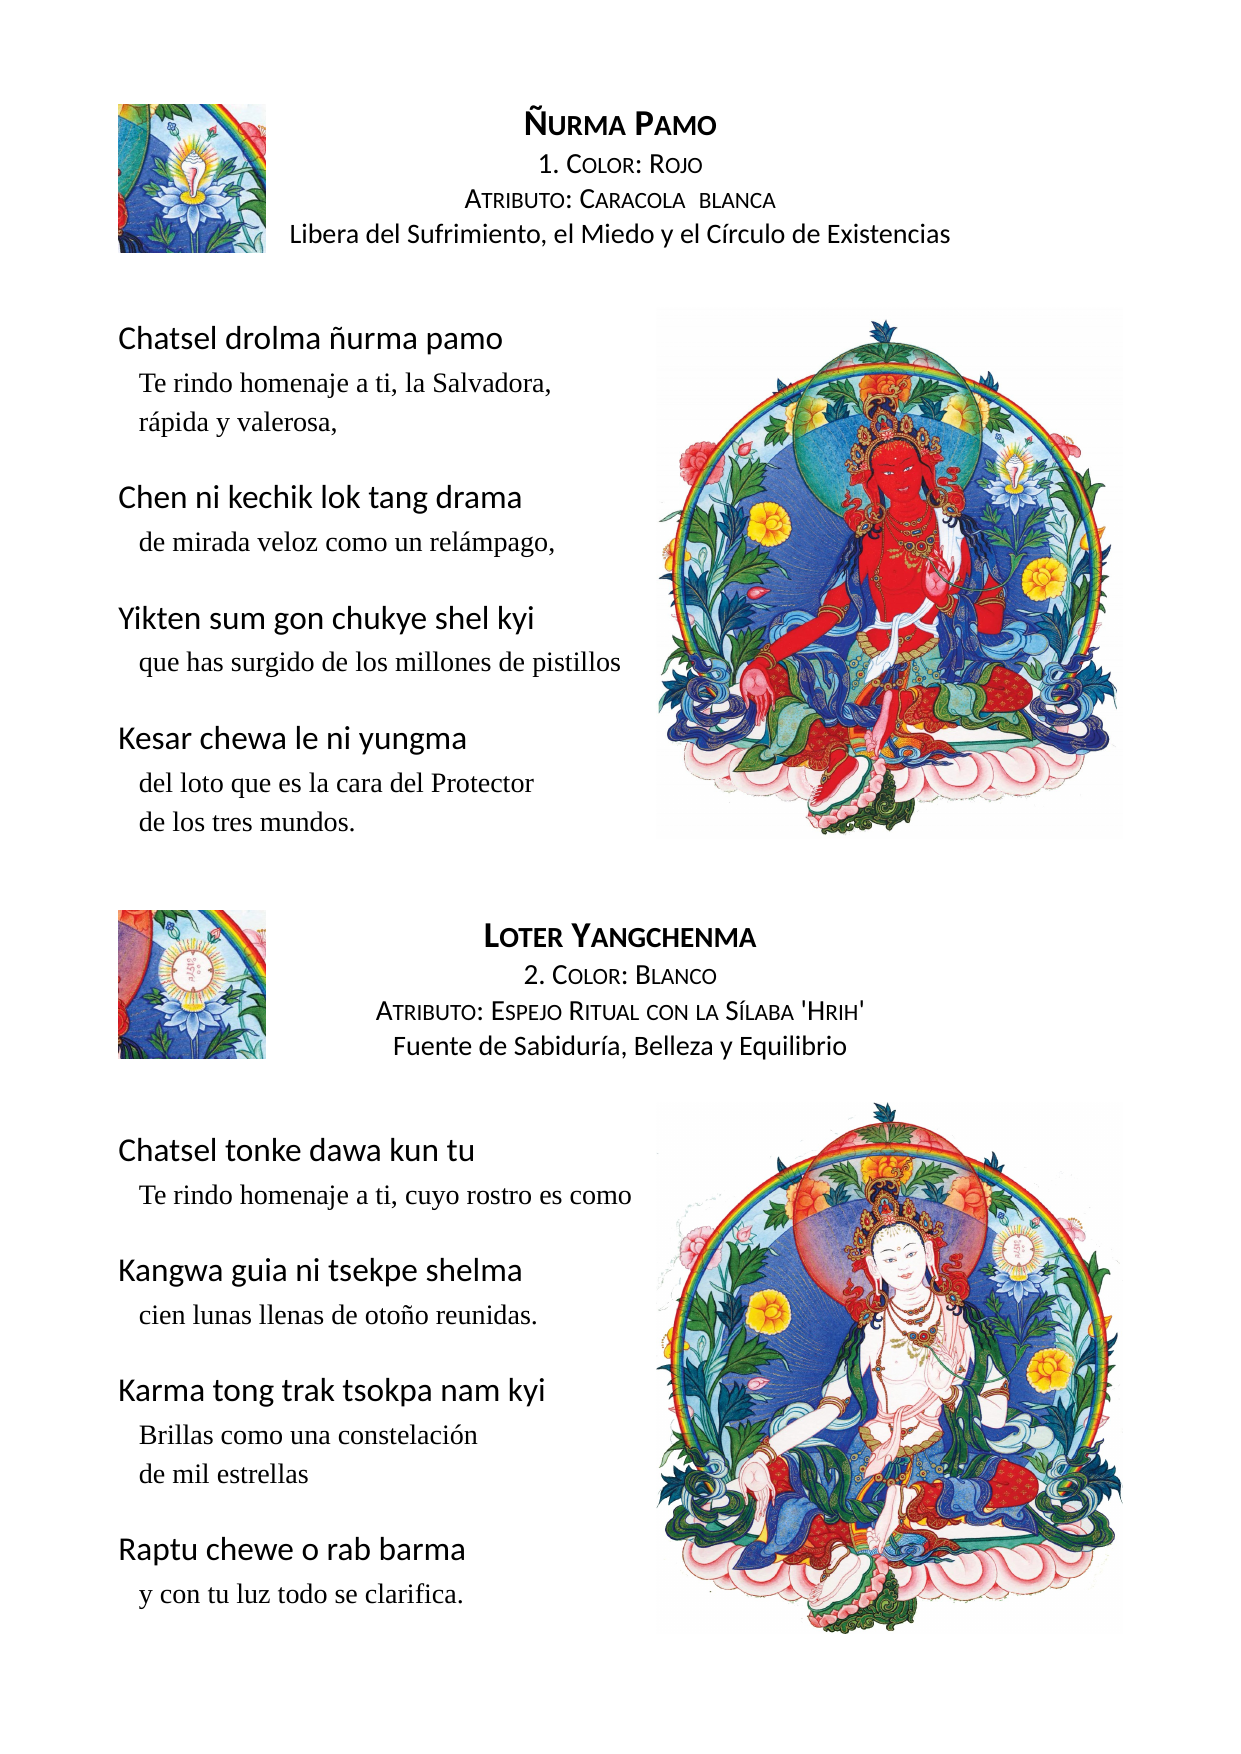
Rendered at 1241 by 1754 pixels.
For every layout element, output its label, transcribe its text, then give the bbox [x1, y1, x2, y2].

text Atributo: Espejo Ritual con la Sílaba 'Hrih' [266, 992, 1122, 1028]
picture [118, 104, 266, 253]
text Yikten sum gon chukye shel kyi [118, 597, 656, 637]
text y con tu luz todo se clarifica. [139, 1577, 656, 1609]
text Brillas como una constelación de mil estrellas [139, 1418, 656, 1489]
text Kesar chewa le ni yungma [118, 717, 656, 758]
text Te rindo homenaje a ti, la Salvadora, rápida y valerosa, [139, 366, 656, 437]
text Chatsel drolma ñurma pamo [118, 317, 656, 358]
text Chen ni kechik lok tang drama [118, 476, 656, 517]
text Karma tong trak tsokpa nam kyi [118, 1369, 656, 1410]
text cien lunas llenas de otoño reunidas. [139, 1298, 656, 1330]
text Raptu chewe o rab barma [118, 1528, 656, 1569]
picture [118, 910, 266, 1059]
text Loter Yangchenma [266, 912, 1122, 956]
text 1. Color: Rojo [266, 145, 1122, 181]
text que has surgido de los millones de pistillos [139, 646, 656, 678]
text Ñurma Pamo [118, 100, 1122, 145]
picture [656, 1102, 1123, 1634]
text Kangwa guia ni tsekpe shelma [118, 1249, 656, 1290]
text 2. Color: Blanco [266, 956, 1122, 992]
text del loto que es la cara del Protector de los tres mundos. [139, 766, 656, 837]
text Chatsel tonke dawa kun tu [118, 1129, 656, 1169]
picture [656, 307, 1123, 839]
text Atributo: Caracola blanca [266, 181, 1122, 216]
text Libera del Sufrimiento, el Miedo y el Círculo de Existencias [118, 216, 1122, 285]
text de mirada veloz como un relámpago, [139, 525, 656, 558]
text Fuente de Sabiduría, Belleza y Equilibrio [118, 1028, 1122, 1096]
text Te rindo homenaje a ti, cuyo rostro es como [139, 1178, 656, 1210]
